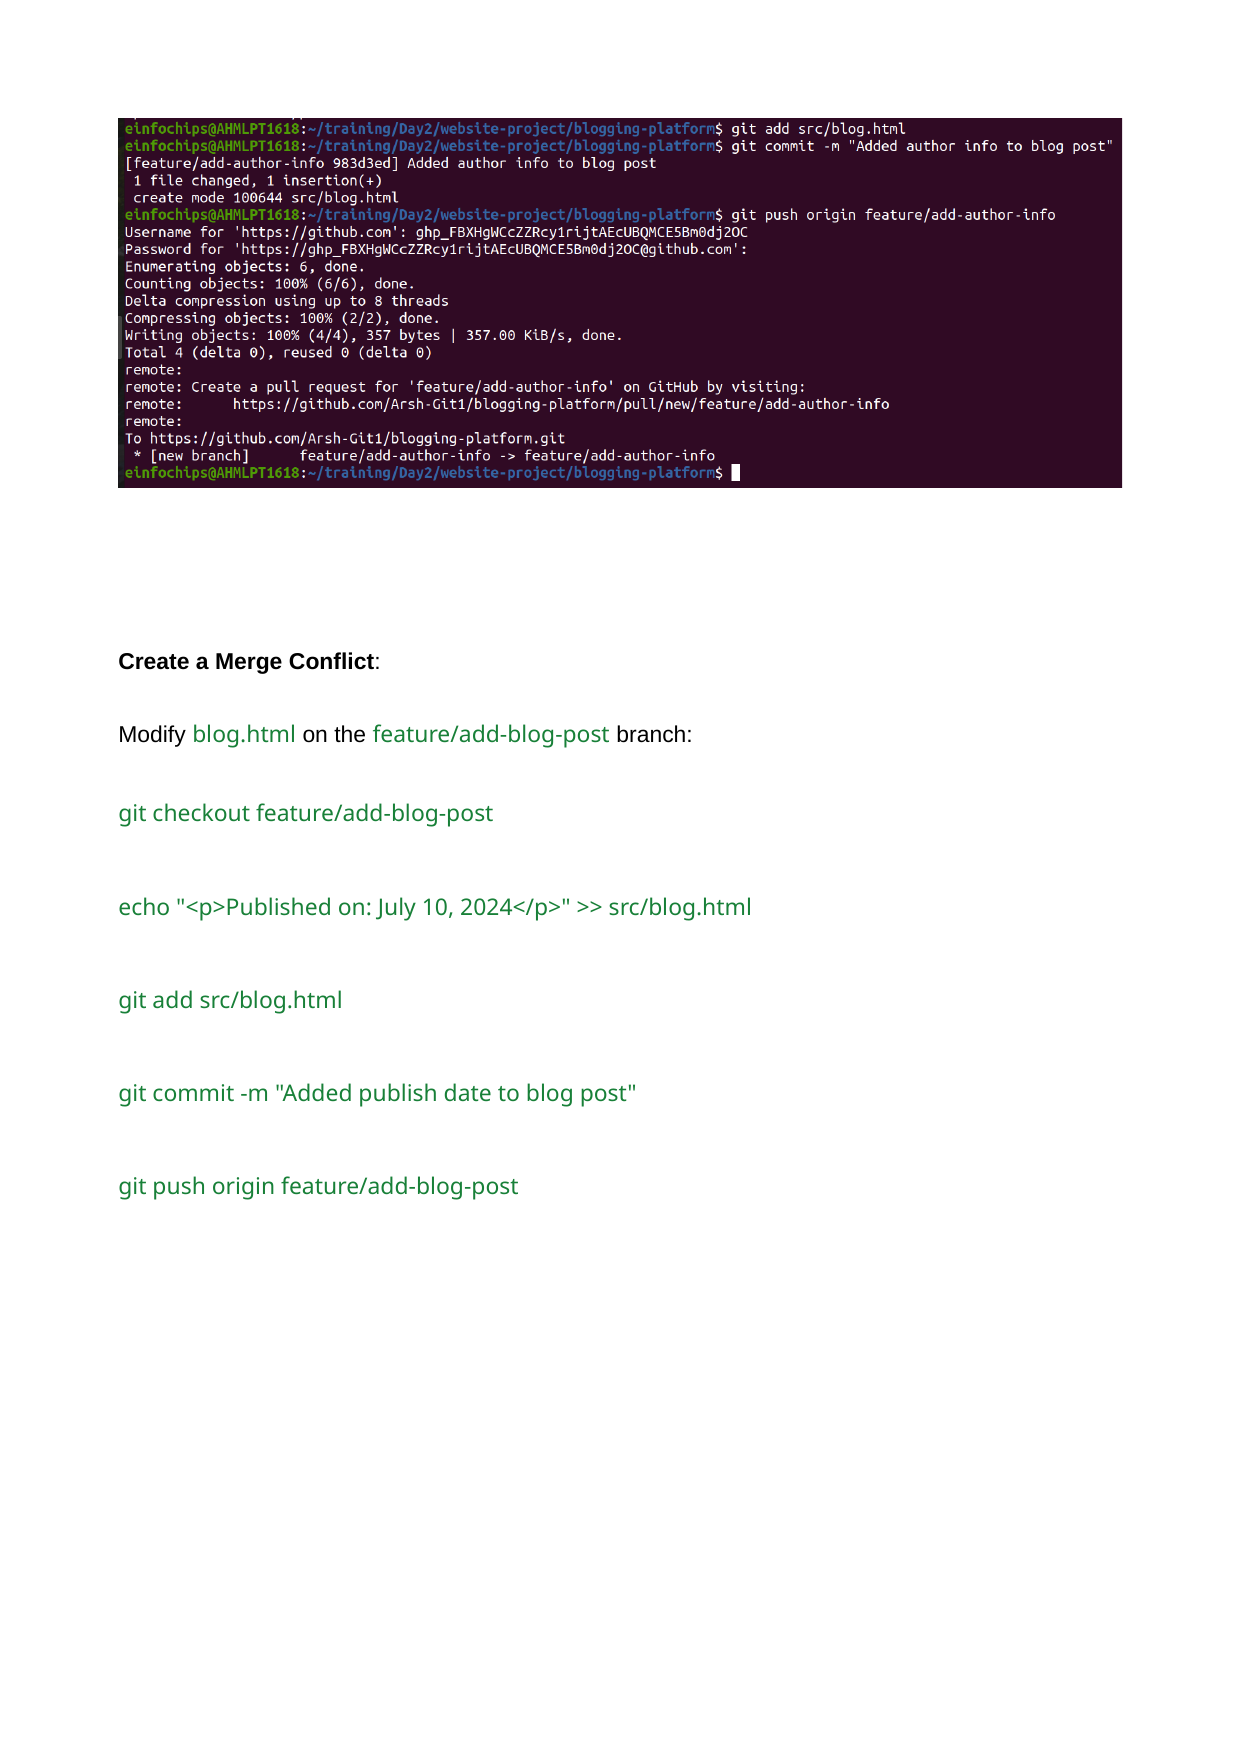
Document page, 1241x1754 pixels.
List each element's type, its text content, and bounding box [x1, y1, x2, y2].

text Create a Merge Conflict: [118, 648, 1122, 674]
text git commit -m "Added publish date to blog post" [118, 1077, 1122, 1108]
text echo "<p>Published on: July 10, 2024</p>" >> src/blog.html [118, 891, 1122, 922]
text Modify blog.html on the feature/add-blog-post branch: git checkout feature/add-blog-post [118, 718, 1122, 829]
text git push origin feature/add-blog-post [118, 1170, 1122, 1201]
picture [118, 118, 1123, 488]
text git add src/blog.html [118, 984, 1122, 1015]
